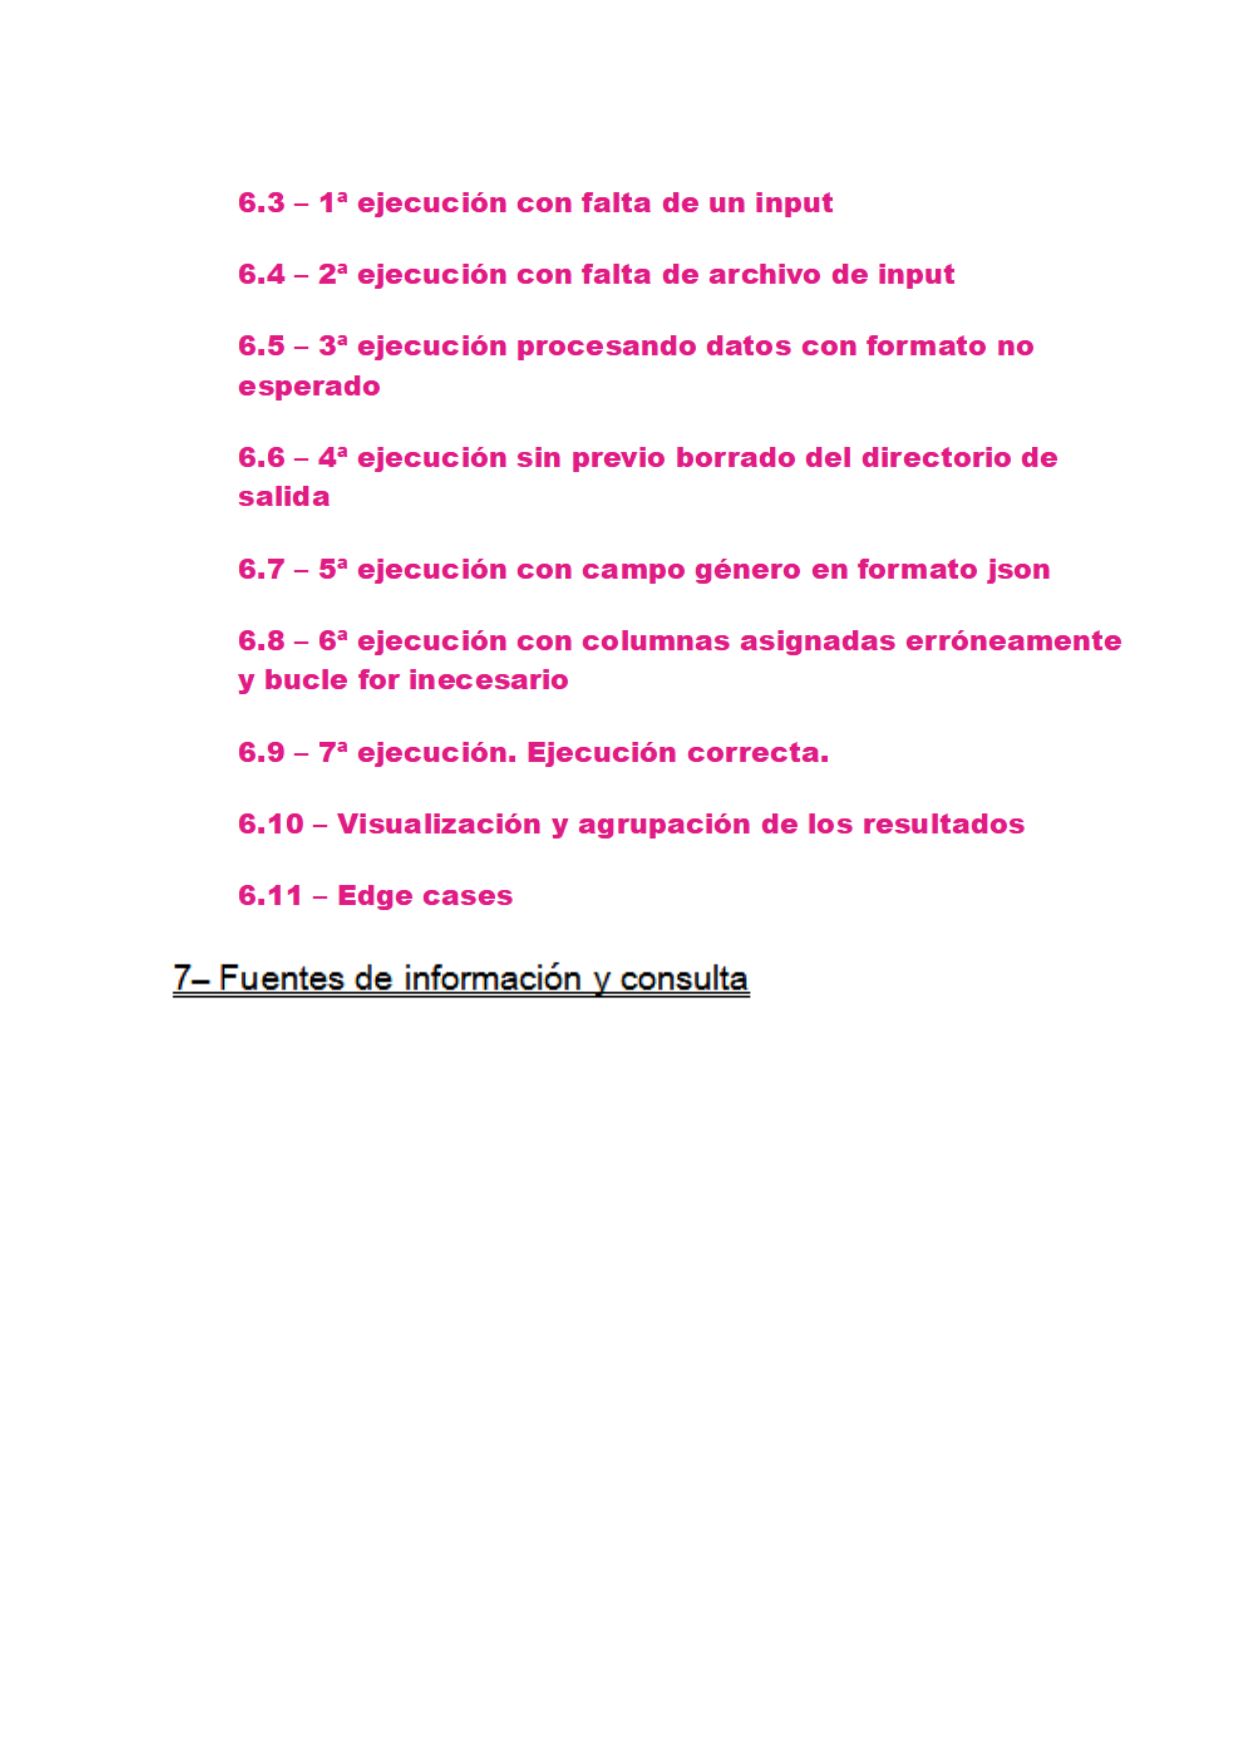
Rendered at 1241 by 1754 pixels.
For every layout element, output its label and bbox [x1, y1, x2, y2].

picture [158, 950, 766, 1010]
picture [154, 167, 1159, 929]
